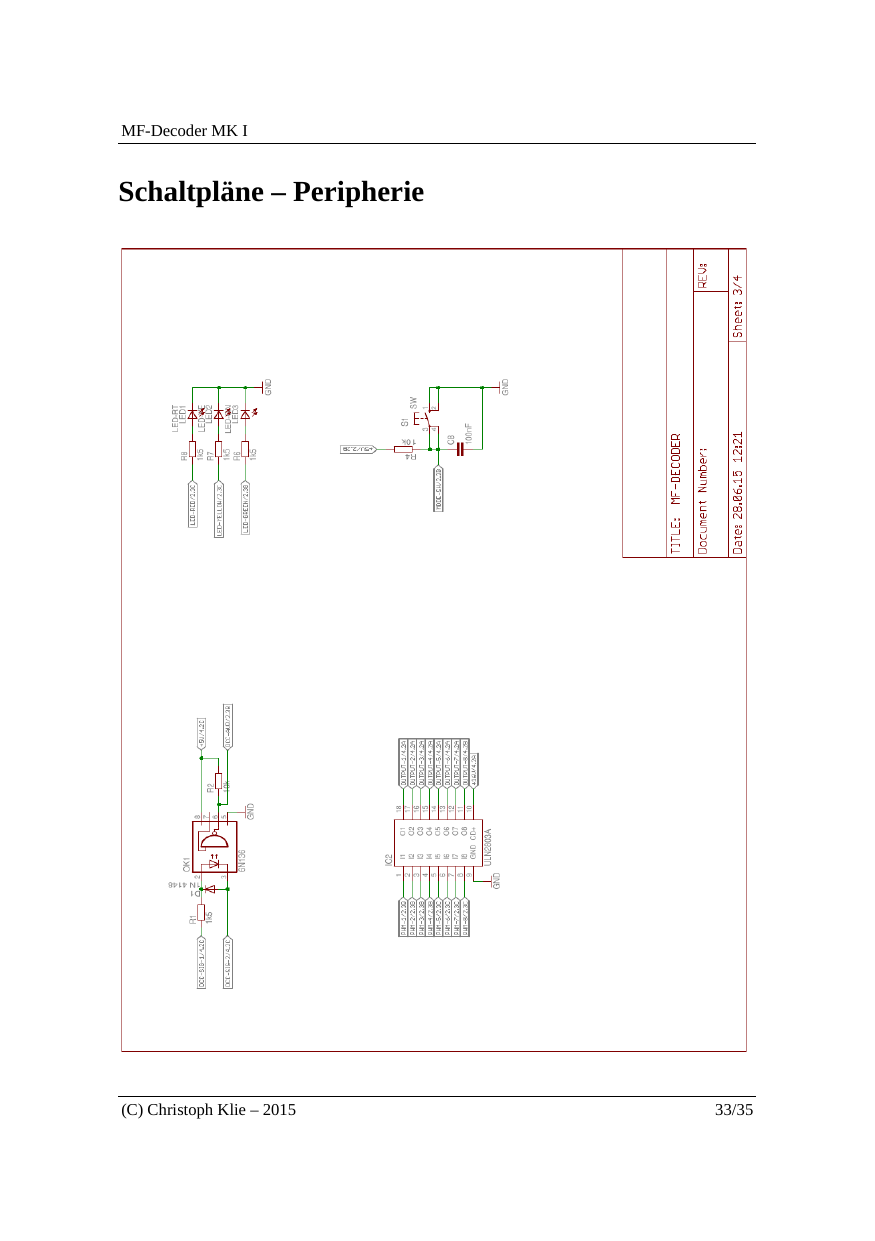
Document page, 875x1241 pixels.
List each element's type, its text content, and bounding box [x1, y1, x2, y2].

picture [118, 245, 749, 1055]
text Schaltpläne – Peripherie [118, 174, 756, 207]
